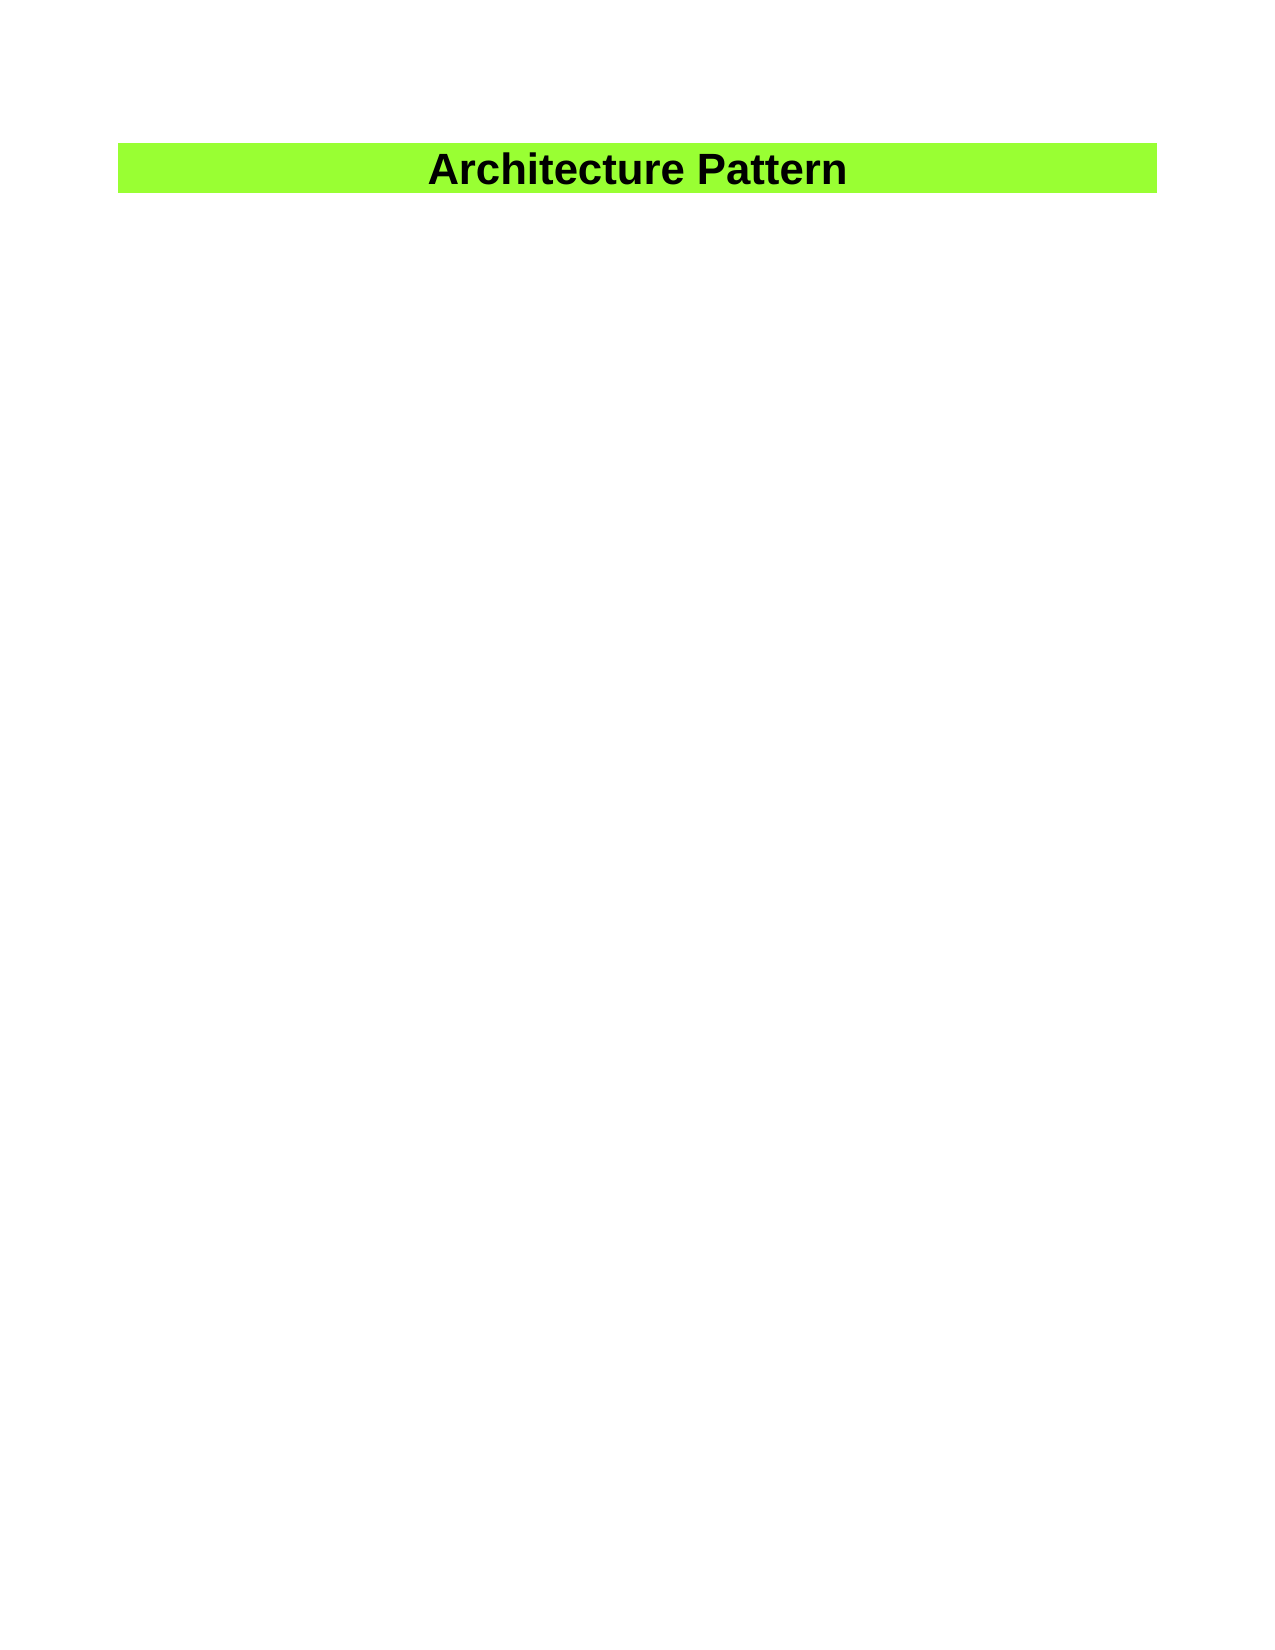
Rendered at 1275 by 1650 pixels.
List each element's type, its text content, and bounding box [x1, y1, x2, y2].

subtitle Architecture Pattern [118, 143, 1157, 193]
